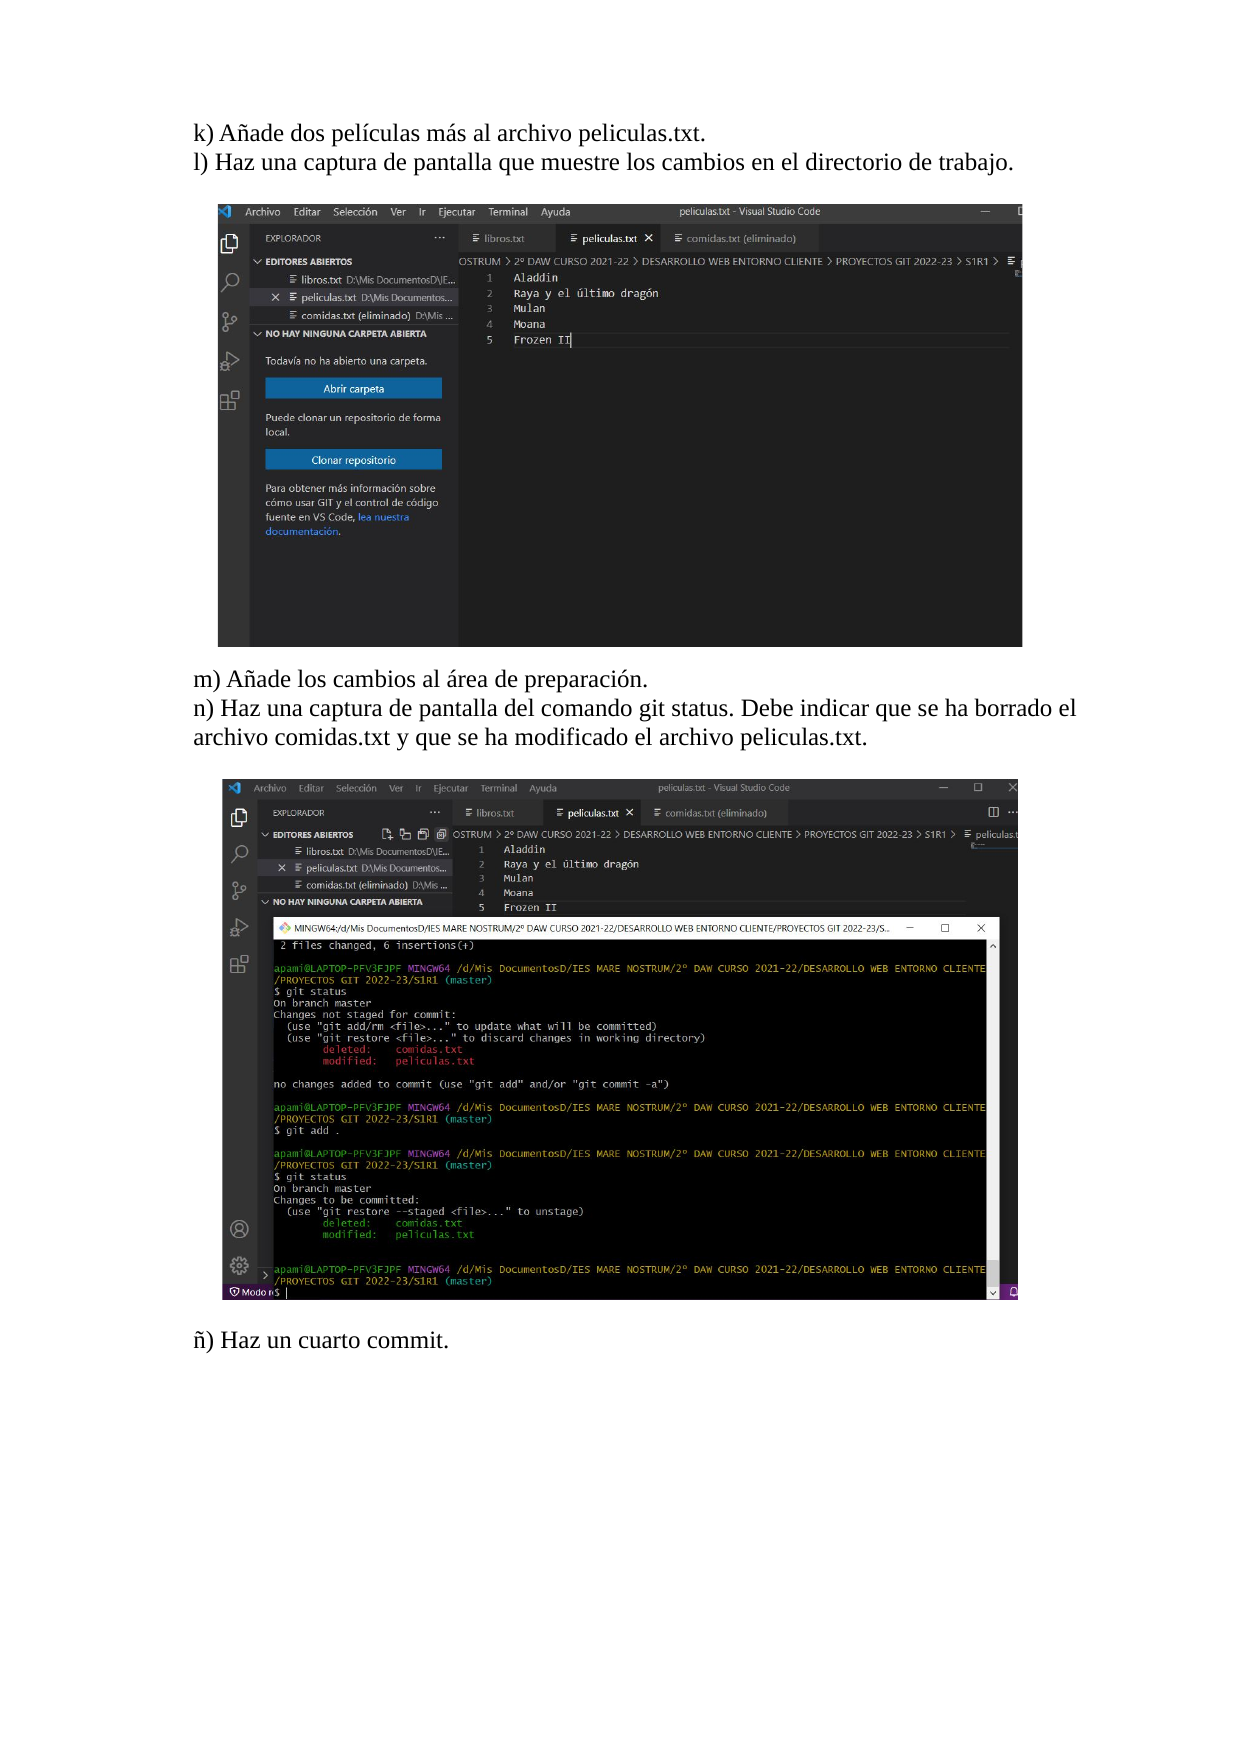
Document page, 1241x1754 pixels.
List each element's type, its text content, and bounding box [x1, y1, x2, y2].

text n) Haz una captura de pantalla del comando git status. Debe indicar que se ha borrado el archivo comidas.txt y que se ha modificado el archivo peliculas.txt. [118, 693, 1122, 751]
text l) Haz una captura de pantalla que muestre los cambios en el directorio de trabajo. [118, 147, 1122, 176]
text k) Añade dos películas más al archivo peliculas.txt. [118, 118, 1122, 147]
text ñ) Haz un cuarto commit. [118, 1326, 1122, 1354]
text m) Añade los cambios al área de preparación. [118, 636, 1122, 693]
picture [222, 779, 1018, 1300]
picture [217, 204, 1023, 647]
